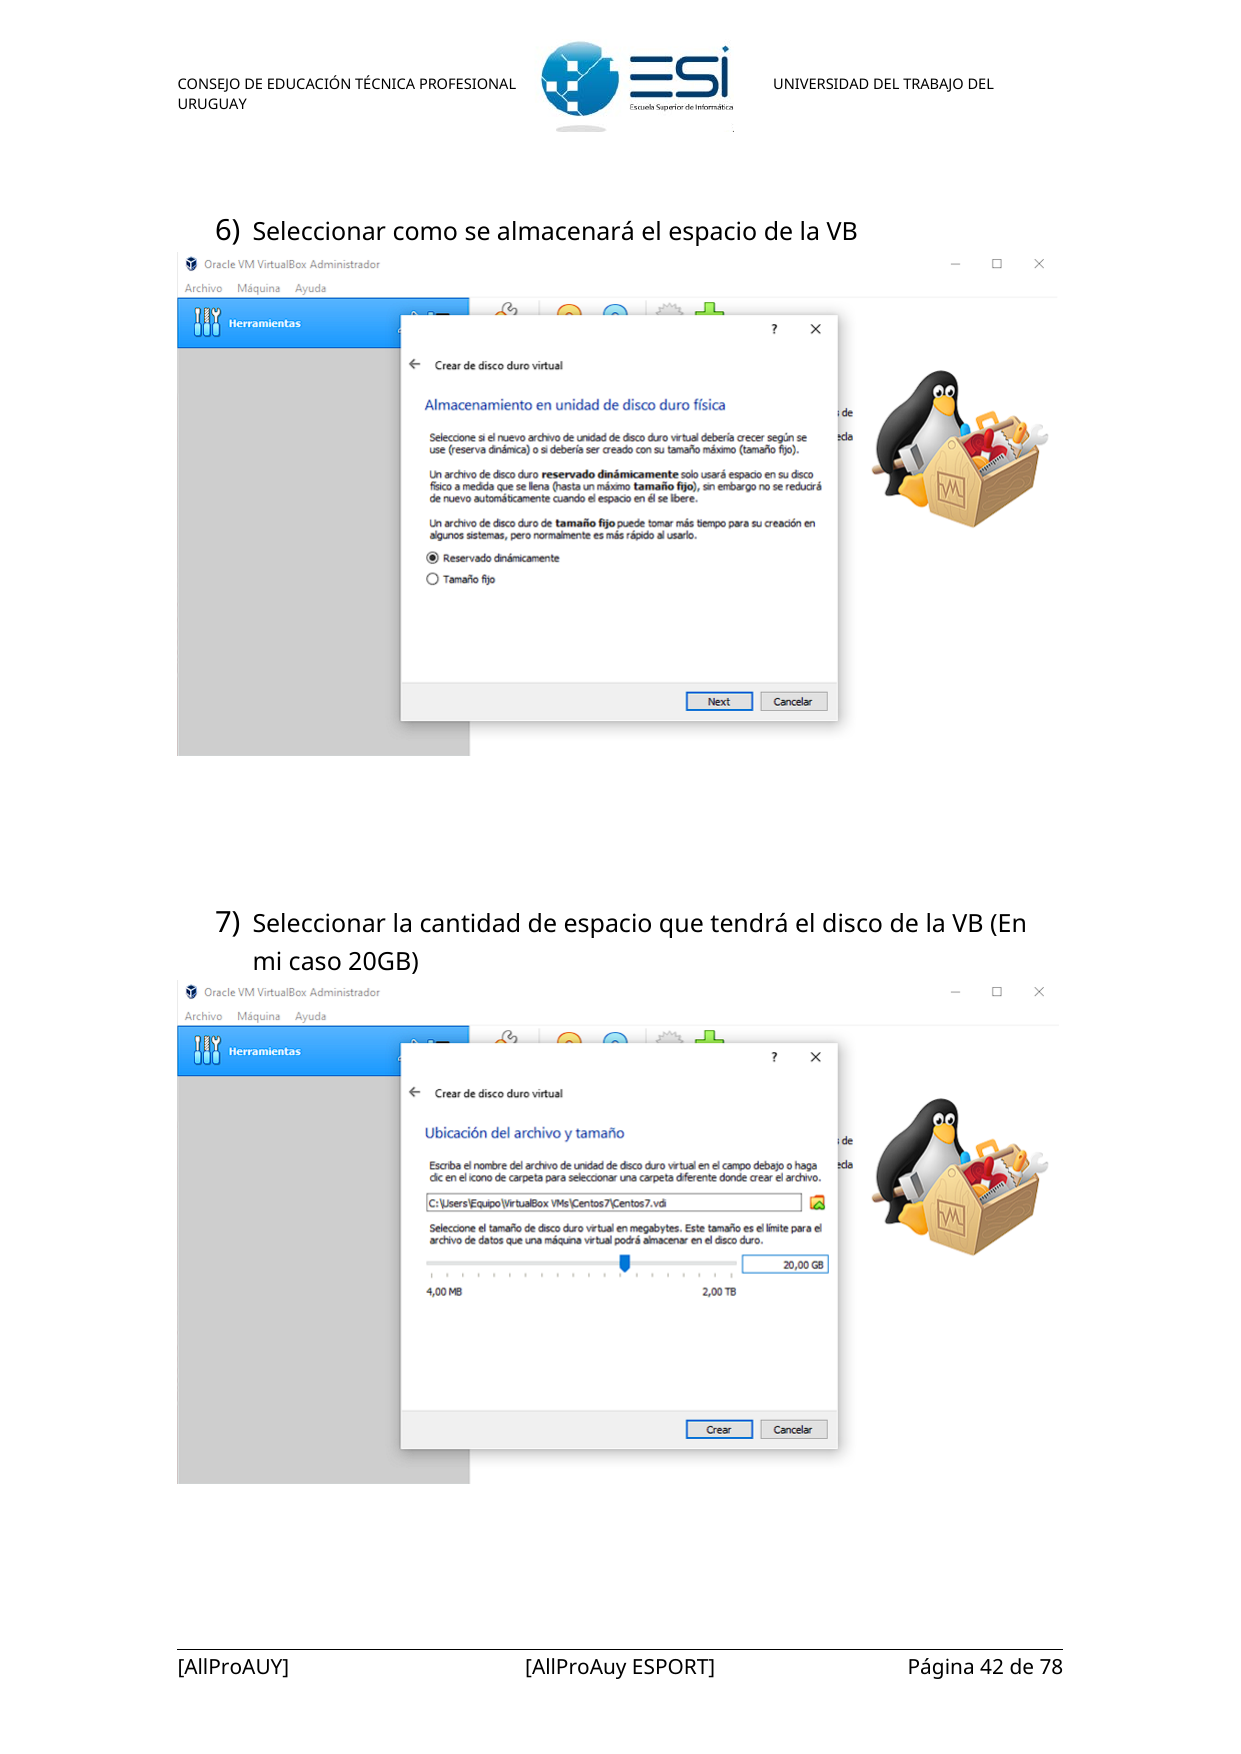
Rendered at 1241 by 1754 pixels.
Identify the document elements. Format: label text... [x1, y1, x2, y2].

picture [177, 980, 1060, 1484]
picture [534, 39, 734, 132]
list Seleccionar la cantidad de espacio que tendrá el disco de la VB (En mi caso 20GB) [215, 902, 1063, 978]
list Seleccionar como se almacenará el espacio de la VB [215, 209, 1063, 249]
picture [177, 252, 1058, 756]
